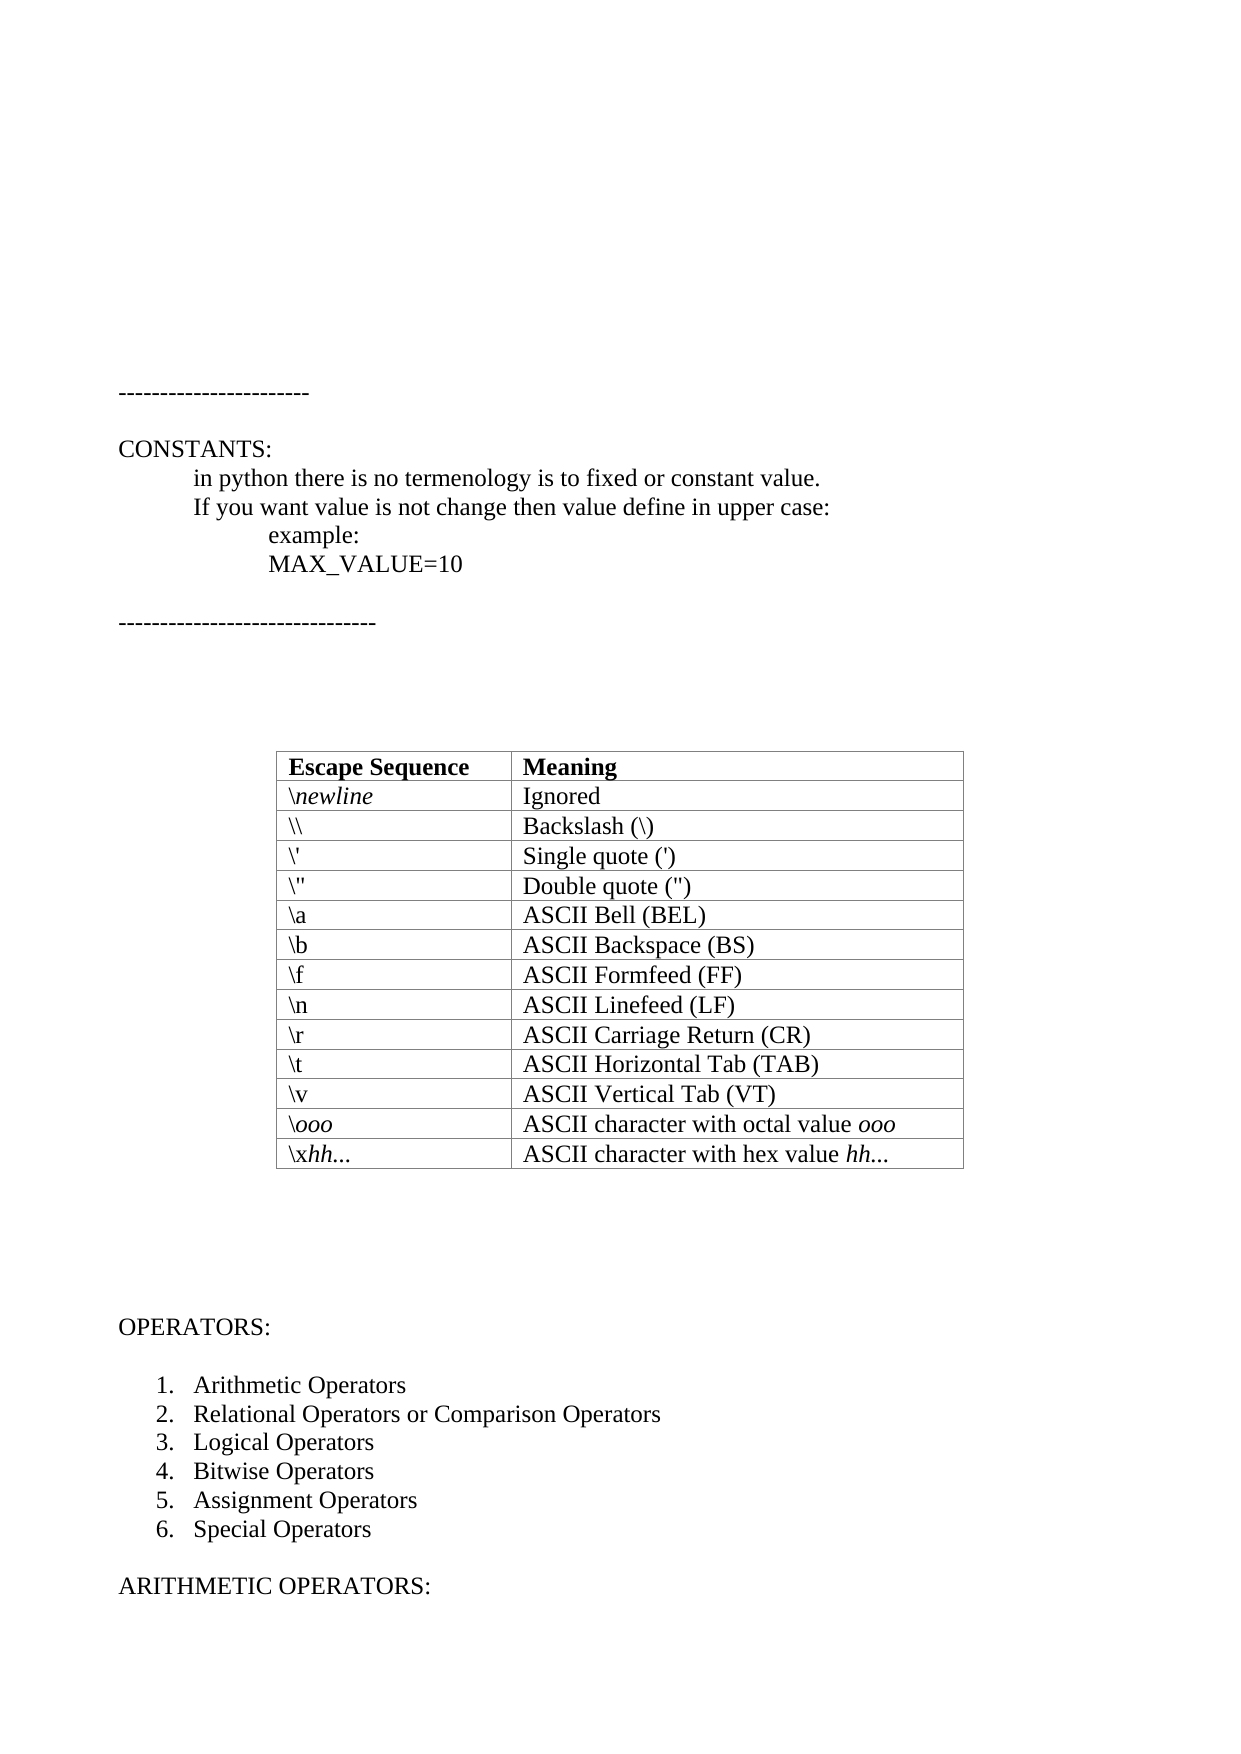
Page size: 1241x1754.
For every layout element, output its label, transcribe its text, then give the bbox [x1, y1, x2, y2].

list Relational Operators or Comparison Operators [156, 1399, 1122, 1427]
table_cell ASCII Carriage Return (CR) [512, 1020, 963, 1048]
table_cell \\ [277, 811, 511, 840]
table_cell \xhh... [277, 1139, 511, 1168]
table_cell \a [277, 901, 511, 929]
table_cell \t [277, 1050, 511, 1078]
table_cell ASCII Vertical Tab (VT) [512, 1079, 963, 1108]
text ARITHMETIC OPERATORS: [118, 1571, 1122, 1600]
table_cell \ooo [277, 1109, 511, 1138]
list Bitwise Operators [156, 1456, 1122, 1485]
text MAX_VALUE=10 [118, 549, 1122, 578]
text in python there is no termenology is to fixed or constant value. [118, 463, 1122, 492]
table_cell ASCII Bell (BEL) [512, 901, 963, 929]
table_cell \f [277, 960, 511, 989]
table_header Meaning [512, 752, 963, 780]
table_cell ASCII Formfeed (FF) [512, 960, 963, 989]
list Logical Operators [156, 1427, 1122, 1456]
table_cell Ignored [512, 781, 963, 810]
list Arithmetic Operators [156, 1370, 1122, 1399]
text If you want value is not change then value define in upper case: [118, 492, 1122, 521]
text example: [118, 521, 1122, 549]
table_cell \newline [277, 781, 511, 810]
text ------------------------------- [118, 607, 1122, 636]
table_cell ASCII character with octal value ooo [512, 1109, 963, 1138]
table_cell \n [277, 990, 511, 1019]
table_cell ASCII character with hex value hh... [512, 1139, 963, 1168]
table_cell \' [277, 841, 511, 870]
table_cell Double quote (") [512, 871, 963, 899]
table_cell \r [277, 1020, 511, 1048]
table_cell \" [277, 871, 511, 899]
table_cell ASCII Linefeed (LF) [512, 990, 963, 1019]
table_cell Single quote (') [512, 841, 963, 870]
table_cell ASCII Horizontal Tab (TAB) [512, 1050, 963, 1078]
table_cell Backslash (\) [512, 811, 963, 840]
text CONSTANTS: [118, 434, 1122, 463]
list Special Operators [156, 1514, 1122, 1542]
text ----------------------- [118, 377, 1122, 406]
table_header Escape Sequence [277, 752, 511, 780]
table_cell ASCII Backspace (BS) [512, 930, 963, 959]
table_cell \b [277, 930, 511, 959]
list Assignment Operators [156, 1485, 1122, 1514]
table_cell \v [277, 1079, 511, 1108]
text OPERATORS: [118, 1312, 1122, 1341]
